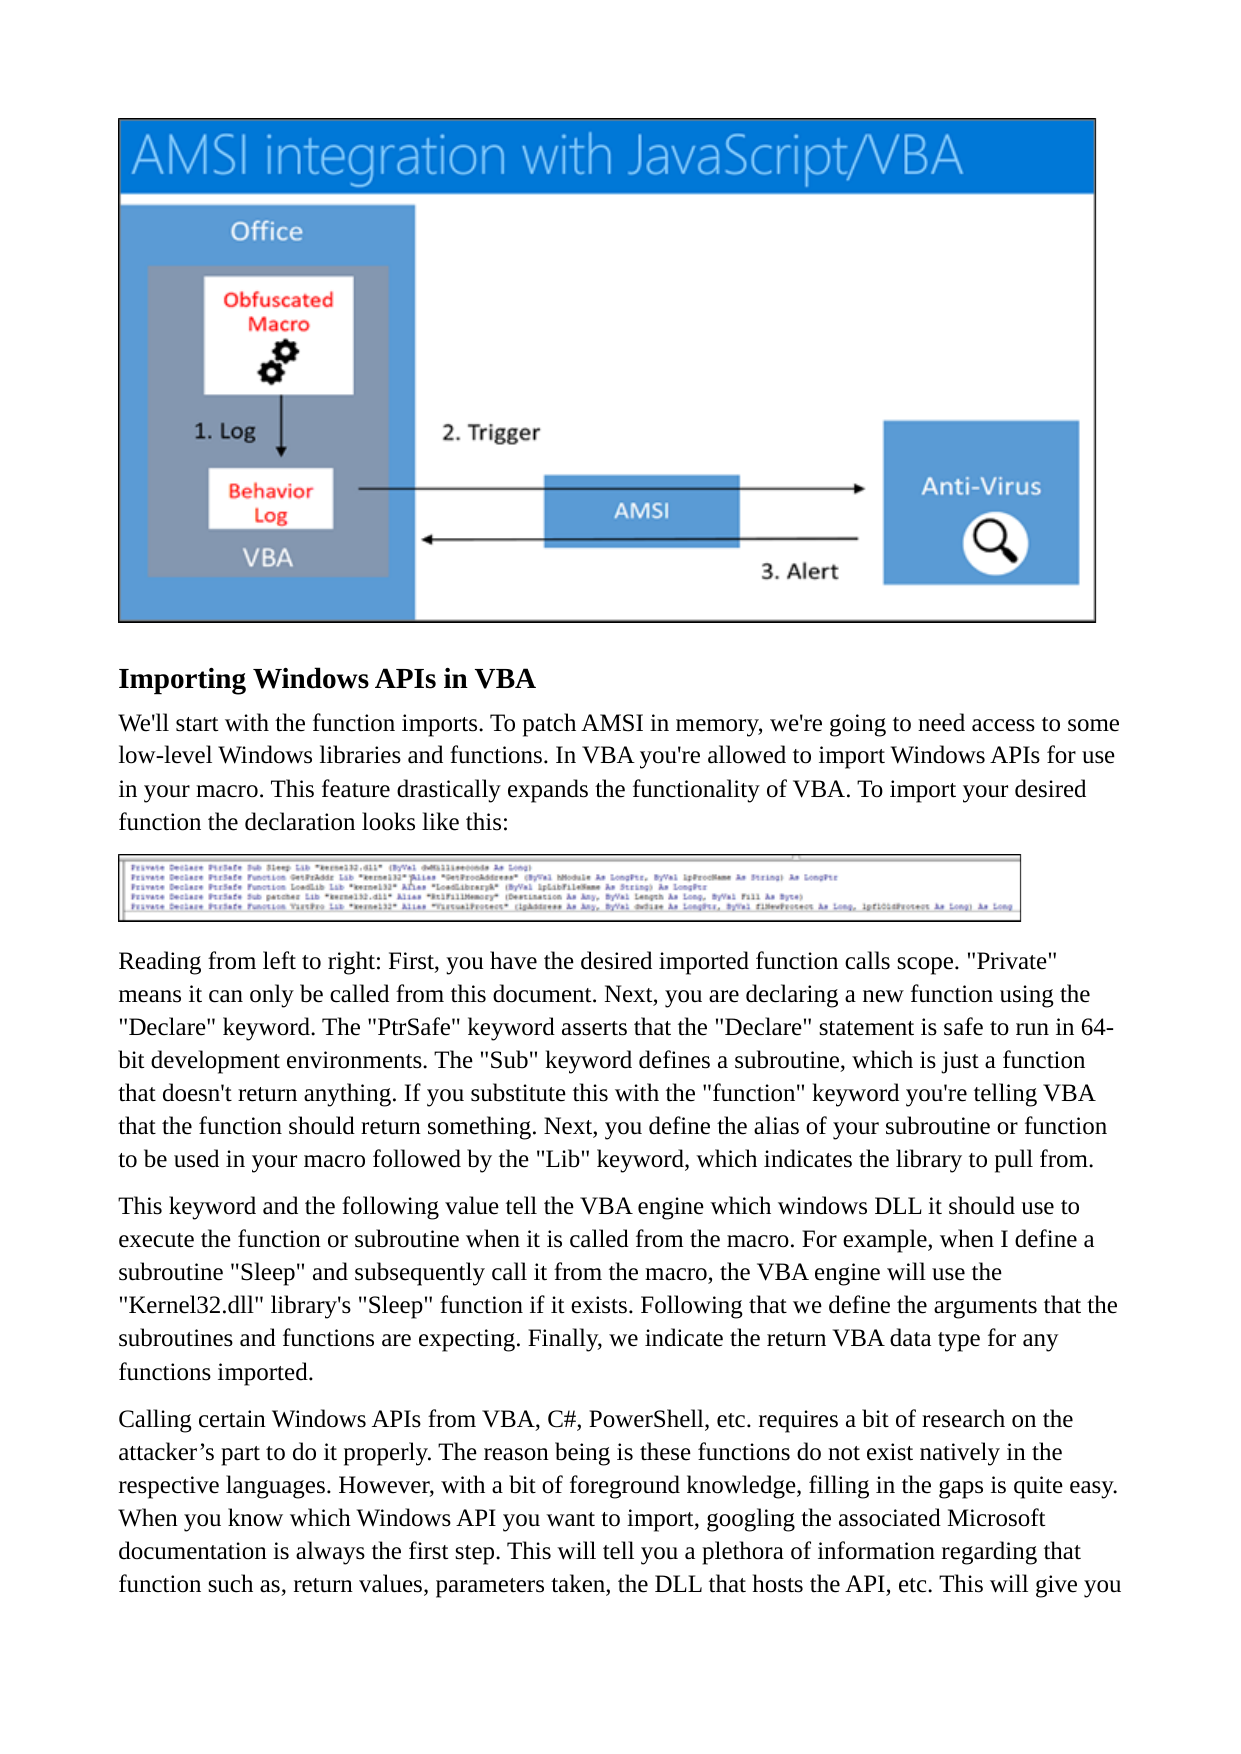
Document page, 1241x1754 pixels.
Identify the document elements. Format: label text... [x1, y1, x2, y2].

text Reading from left to right: First, you have the desired imported function calls scope. "Private" means it can only be called from this document. Next, you are declaring a new function using the "Declare" keyword. The "PtrSafe" keyword asserts that the "Declare" statement is safe to run in 64-bit development environments. The "Sub" keyword defines a subroutine, which is just a function that doesn't return anything. If you substitute this with the "function" keyword you're telling VBA that the function should return something. Next, you define the alias of your subroutine or function to be used in your macro followed by the "Lib" keyword, which indicates the library to pull from. [118, 946, 1122, 1173]
text This keyword and the following value tell the VBA engine which windows DLL it should use to execute the function or subroutine when it is called from the macro. For example, when I define a subroutine "Sleep" and subsequently call it from the macro, the VBA engine will use the "Kernel32.dll" library's "Sleep" function if it exists. Following that we define the arguments that the subroutines and functions are expecting. Finally, we indicate the return VBA data type for any functions imported. [118, 1191, 1122, 1385]
subtitle Importing Windows APIs in VBA [118, 662, 1122, 695]
picture [118, 118, 1097, 623]
picture [118, 854, 1022, 922]
text We'll start with the function imports. To patch AMSI in memory, we're going to need access to some low-level Windows libraries and functions. In VBA you're allowed to import Windows APIs for use in your macro. This feature drastically expands the functionality of VBA. To import your desired function the declaration looks like this: [118, 708, 1122, 835]
text Calling certain Windows APIs from VBA, C#, PowerShell, etc. requires a bit of research on the attacker’s part to do it properly. The reason being is these functions do not exist natively in the respective languages. However, with a bit of foreground knowledge, filling in the gaps is quite easy. When you know which Windows API you want to import, googling the associated Microsoft documentation is always the first step. This will tell you a plethora of information regarding that function such as, return values, parameters taken, the DLL that hosts the API, etc. This will give you [118, 1404, 1122, 1598]
